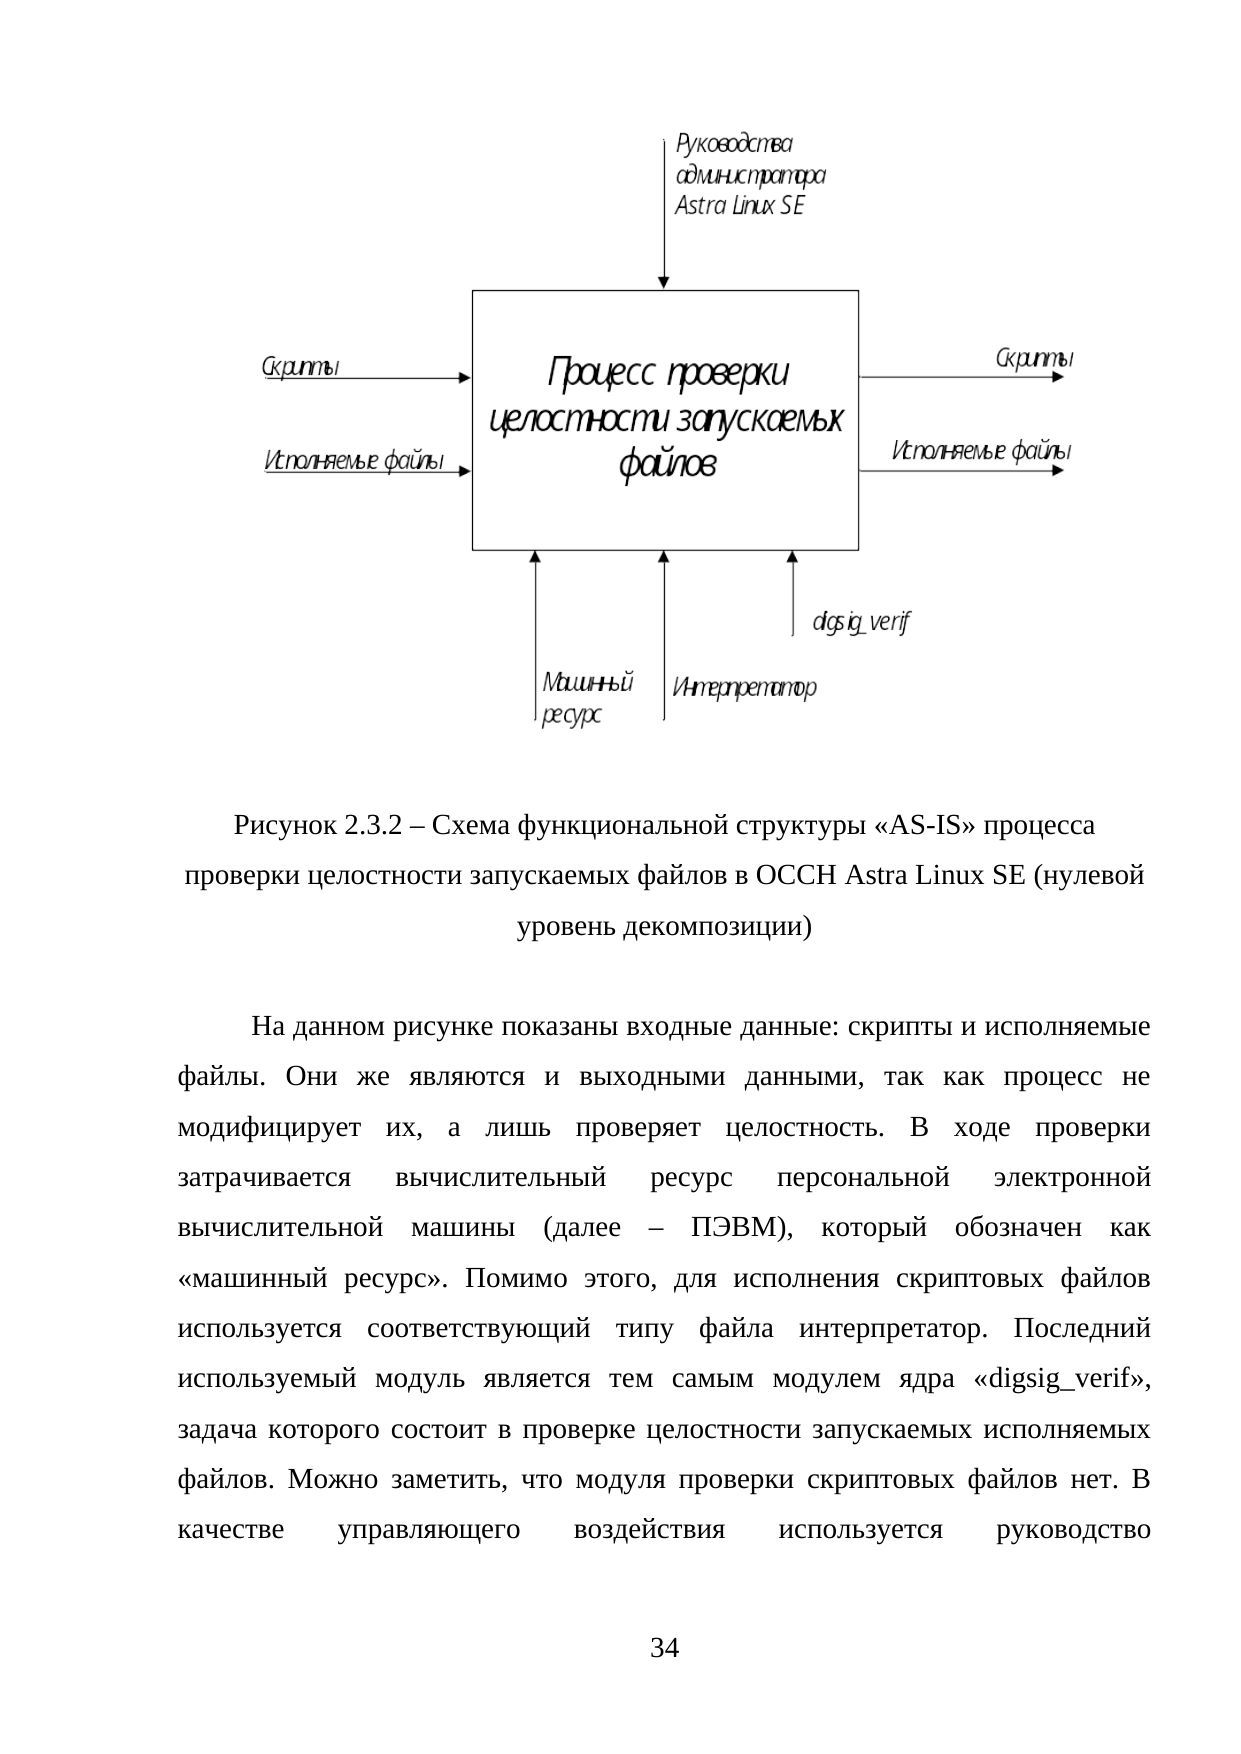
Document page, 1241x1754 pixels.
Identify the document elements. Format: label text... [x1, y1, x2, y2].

text Рисунок 2.3.2 – Схема функциональной структуры «AS-IS» процесса проверки целостности запускаемых файлов в ОССН Astra Linux SE (нулевой уровень декомпозиции) [177, 807, 1152, 941]
text На данном рисунке показаны входные данные: скрипты и исполняемые файлы. Они же являются и выходными данными, так как процесс не модифицирует их, а лишь проверяет целостность. В ходе проверки затрачивается вычислительный ресурс персональной электронной вычислительной машины (далее – ПЭВМ), который обозначен как «машинный ресурс». Помимо этого, для исполнения скриптовых файлов используется соответствующий типу файла интерпретатор. Последний используемый модуль является тем самым модулем ядра «digsig_verif», задача которого состоит в проверке целостности запускаемых исполняемых файлов. Можно заметить, что модуля проверки скриптовых файлов нет. В качестве управляющего воздействия используется руководство [177, 1008, 1152, 1545]
